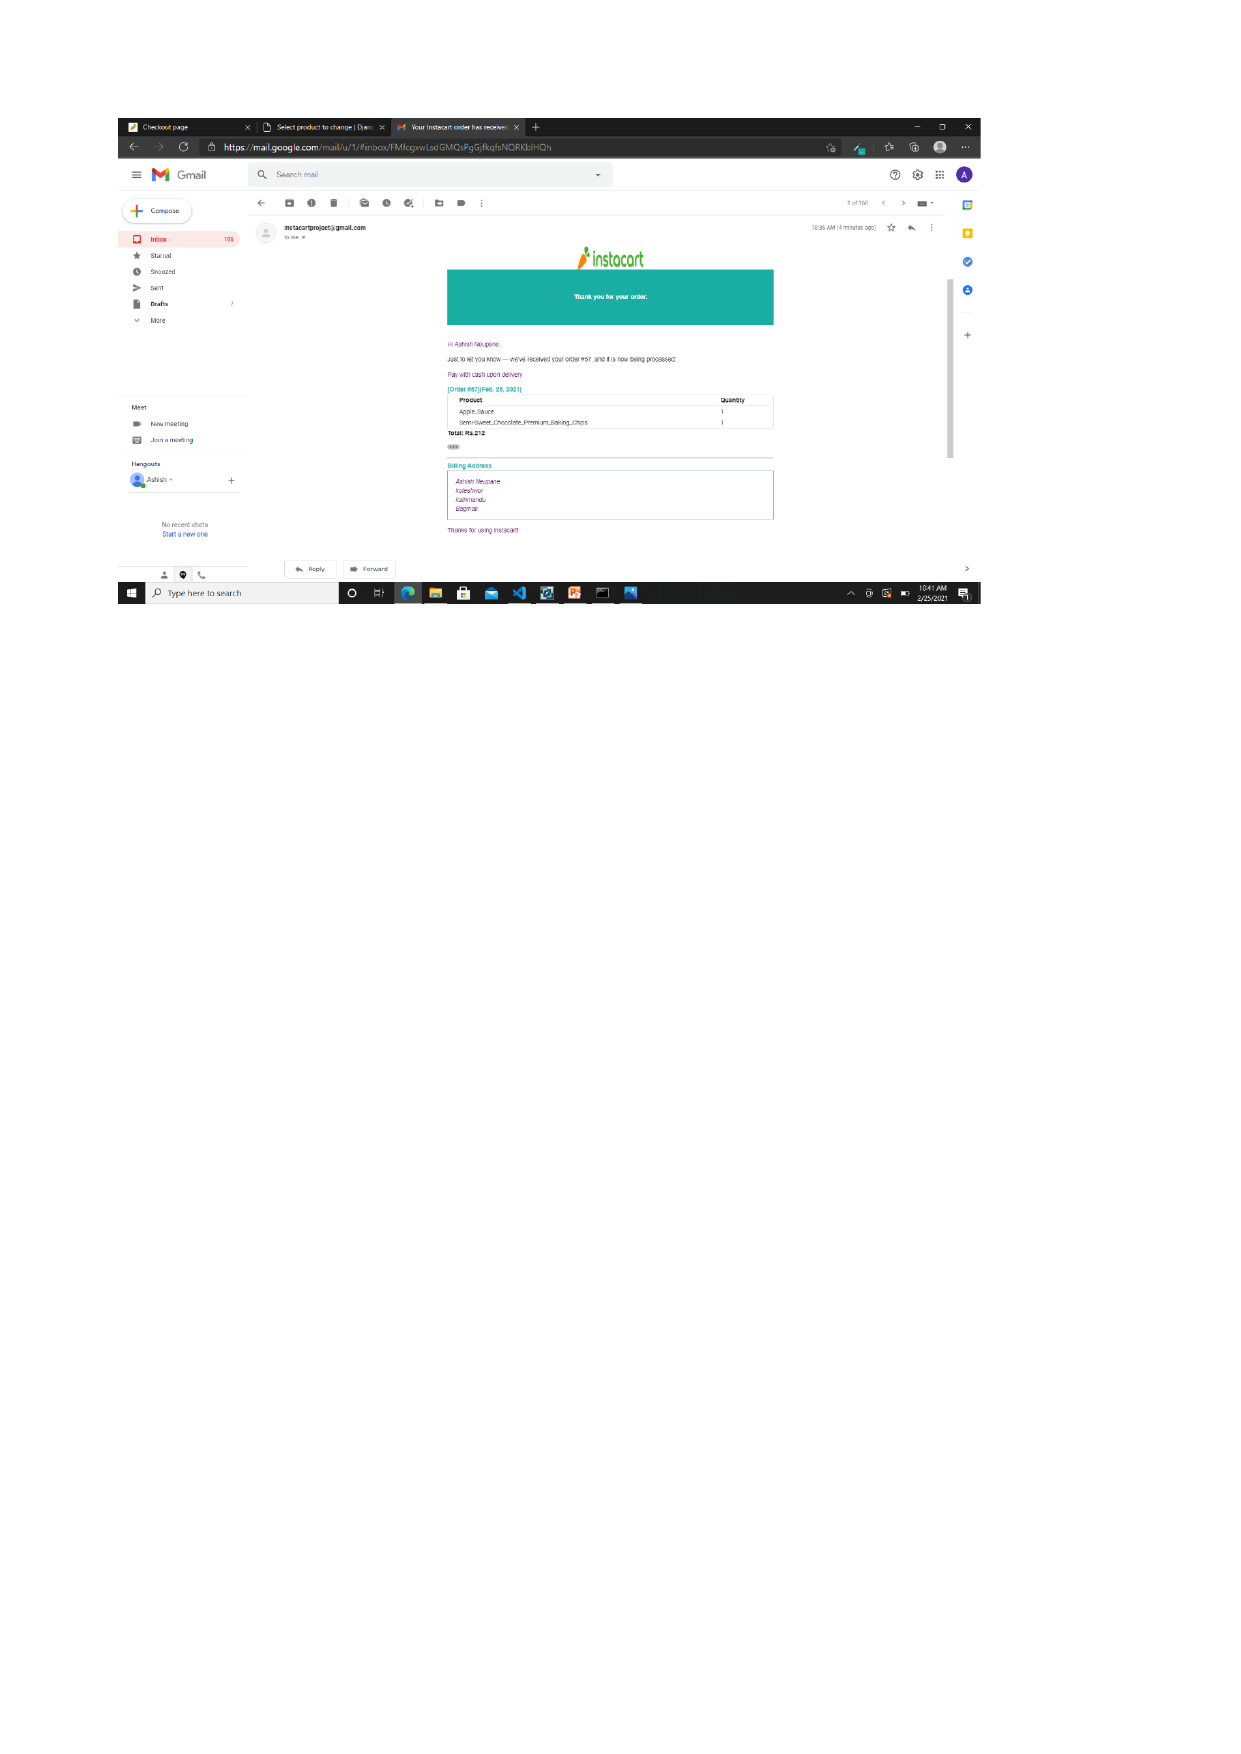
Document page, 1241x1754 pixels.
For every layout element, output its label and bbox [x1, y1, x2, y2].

picture [118, 118, 981, 604]
